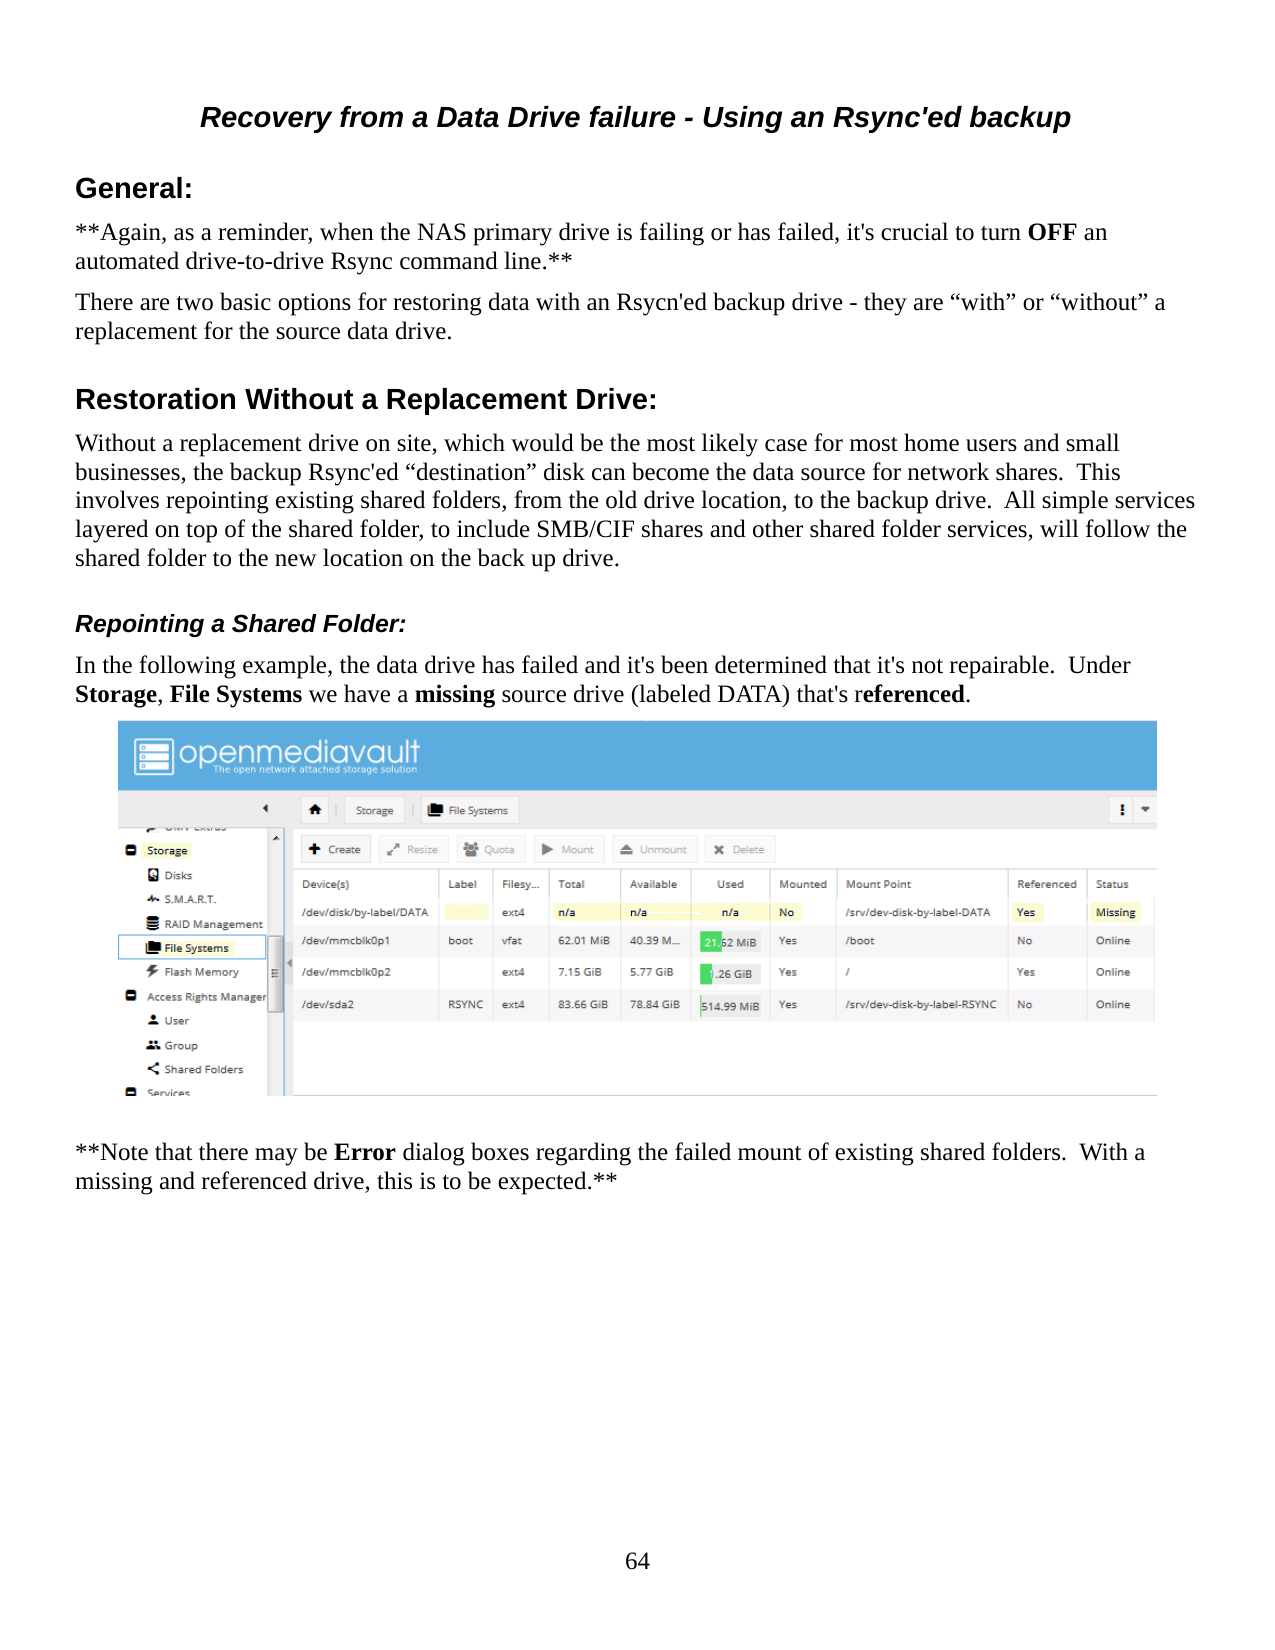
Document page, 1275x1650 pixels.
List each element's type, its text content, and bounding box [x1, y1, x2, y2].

subtitle General: [75, 171, 1200, 204]
text **Note that there may be Error dialog boxes regarding the failed mount of existing shared folders. With a missing and referenced drive, this is to be expected.** [75, 1137, 1200, 1194]
subtitle Restoration Without a Replacement Drive: [75, 382, 1200, 416]
text Without a replacement drive on site, which would be the most likely case for most home users and small businesses, the backup Rsync'ed “destination” disk can become the data source for network shares. This involves repointing existing shared folders, from the old drive location, to the backup drive. All simple services layered on top of the shared folder, to include SMB/CIF shares and other shared folder services, will follow the shared folder to the new location on the back up drive. [75, 428, 1200, 572]
text **Again, as a reminder, when the NAS primary drive is failing or has failed, it's crucial to turn OFF an automated drive-to-drive Rsync command line.** [75, 217, 1200, 274]
text There are two basic options for restoring data with an Rsycn'ed backup drive - they are “with” or “without” a replacement for the source data drive. [75, 287, 1200, 344]
picture [118, 720, 1157, 1096]
text In the following example, the data drive has failed and it's been determined that it's not repairable. Under Storage, File Systems we have a missing source drive (labeled DATA) that's referenced. [75, 650, 1200, 708]
subtitle Repointing a Shared Folder: [75, 609, 1200, 638]
subtitle Recovery from a Data Drive failure - Using an Rsync'ed backup [75, 100, 1200, 133]
